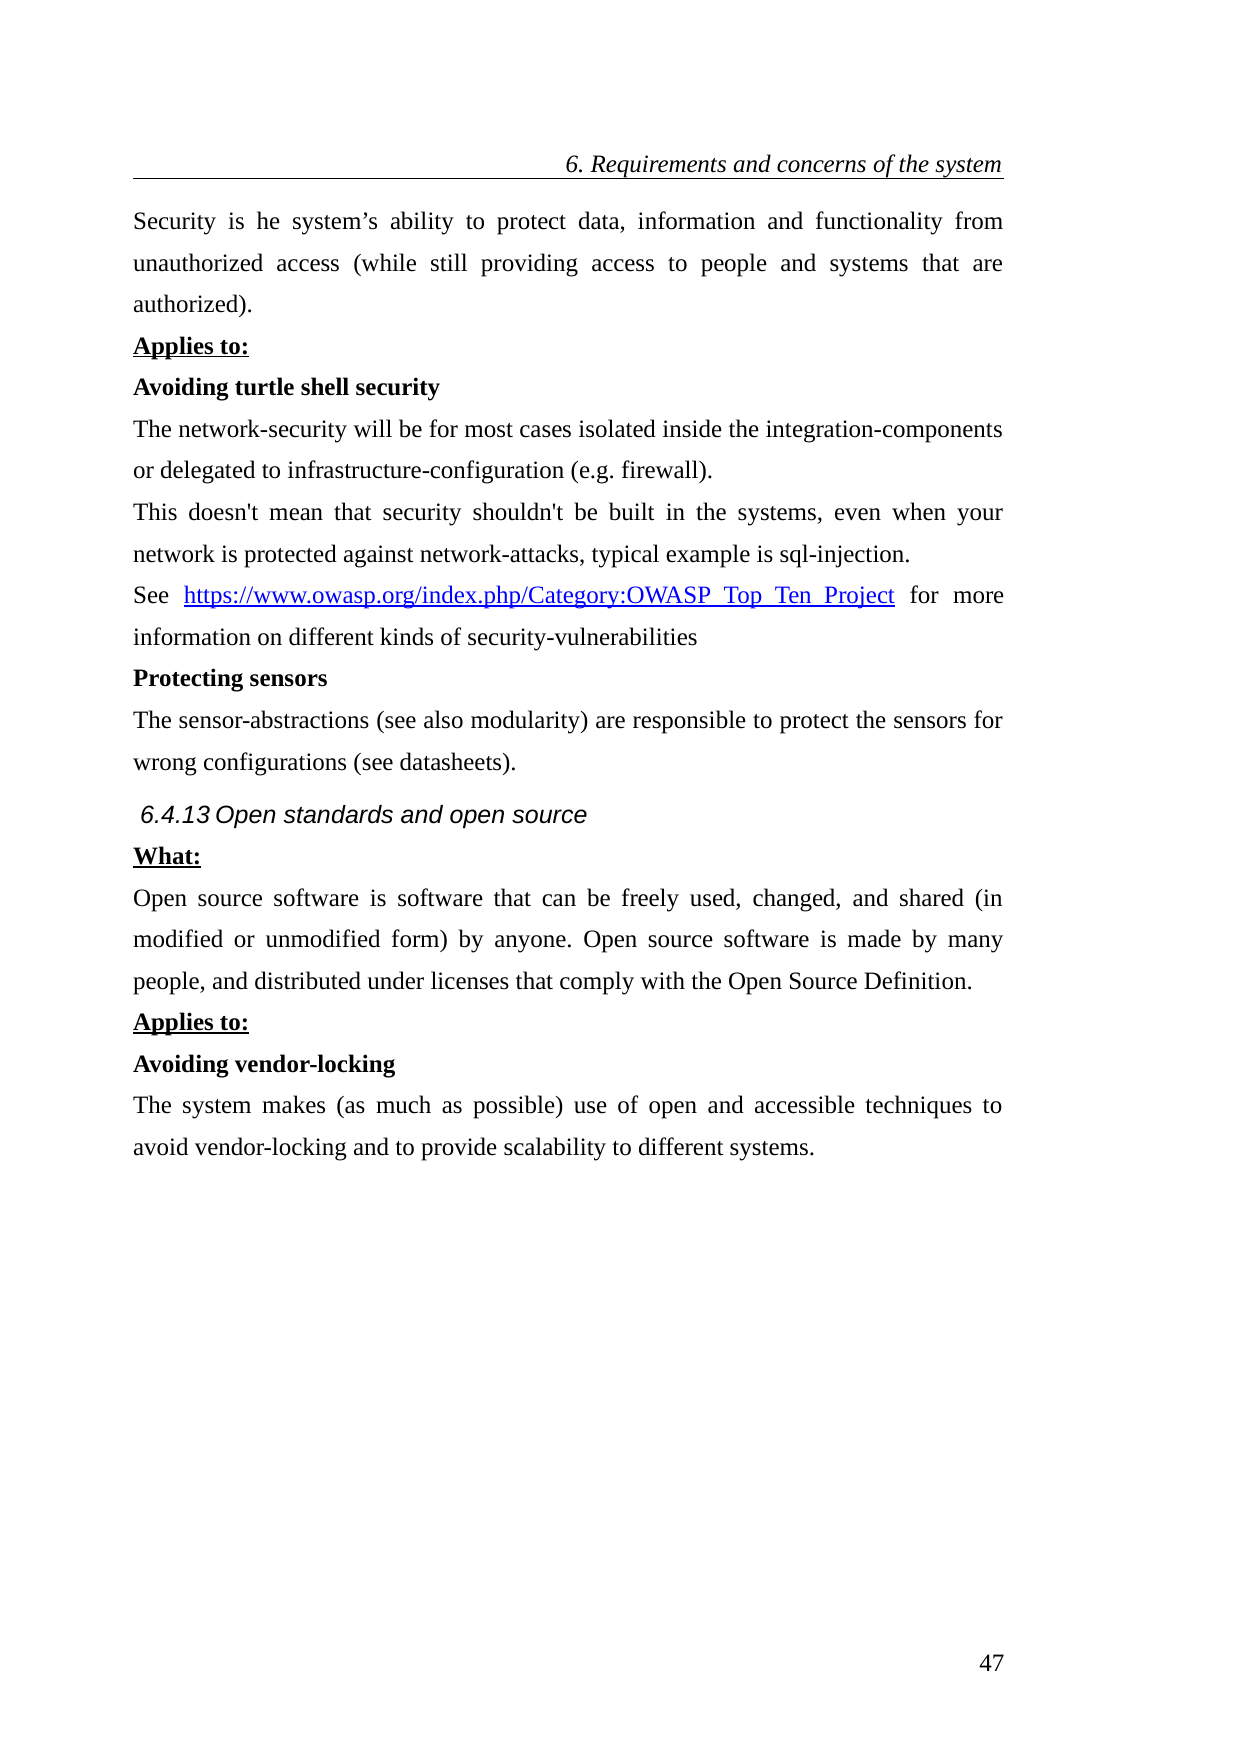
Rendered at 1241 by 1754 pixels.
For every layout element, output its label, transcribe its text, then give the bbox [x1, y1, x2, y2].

text Applies to: [133, 332, 1004, 360]
text Applies to: [133, 1008, 1004, 1036]
subtitle Open standards and open source [140, 800, 1004, 828]
text Security is he system’s ability to protect data, information and functionality from unauthorized access (while still providing access to people and systems that are authorized). [133, 207, 1004, 318]
text See https://www.owasp.org/index.php/Category:OWASP_Top_Ten_Project for more information on different kinds of security-vulnerabilities [133, 581, 1004, 651]
text The network-security will be for most cases isolated inside the integration-components or delegated to infrastructure-configuration (e.g. firewall). [133, 415, 1004, 484]
text What: [133, 842, 1004, 870]
text Protecting sensors [133, 664, 1004, 692]
text Avoiding turtle shell security [133, 373, 1004, 401]
text Open source software is software that can be freely used, changed, and shared (in modified or unmodified form) by anyone. Open source software is made by many people, and distributed under licenses that comply with the Open Source Definition. [133, 884, 1004, 994]
text This doesn't mean that security shouldn't be built in the systems, even when your network is protected against network-attacks, typical example is sql-injection. [133, 498, 1004, 567]
list The system makes (as much as possible) use of open and accessible techniques to avoid vendor-locking and to provide scalability to different systems. [133, 1092, 1004, 1161]
list Avoiding vendor-locking [133, 1050, 1004, 1078]
text The sensor-abstractions (see also modularity) are responsible to protect the sensors for wrong configurations (see datasheets). [133, 706, 1004, 775]
